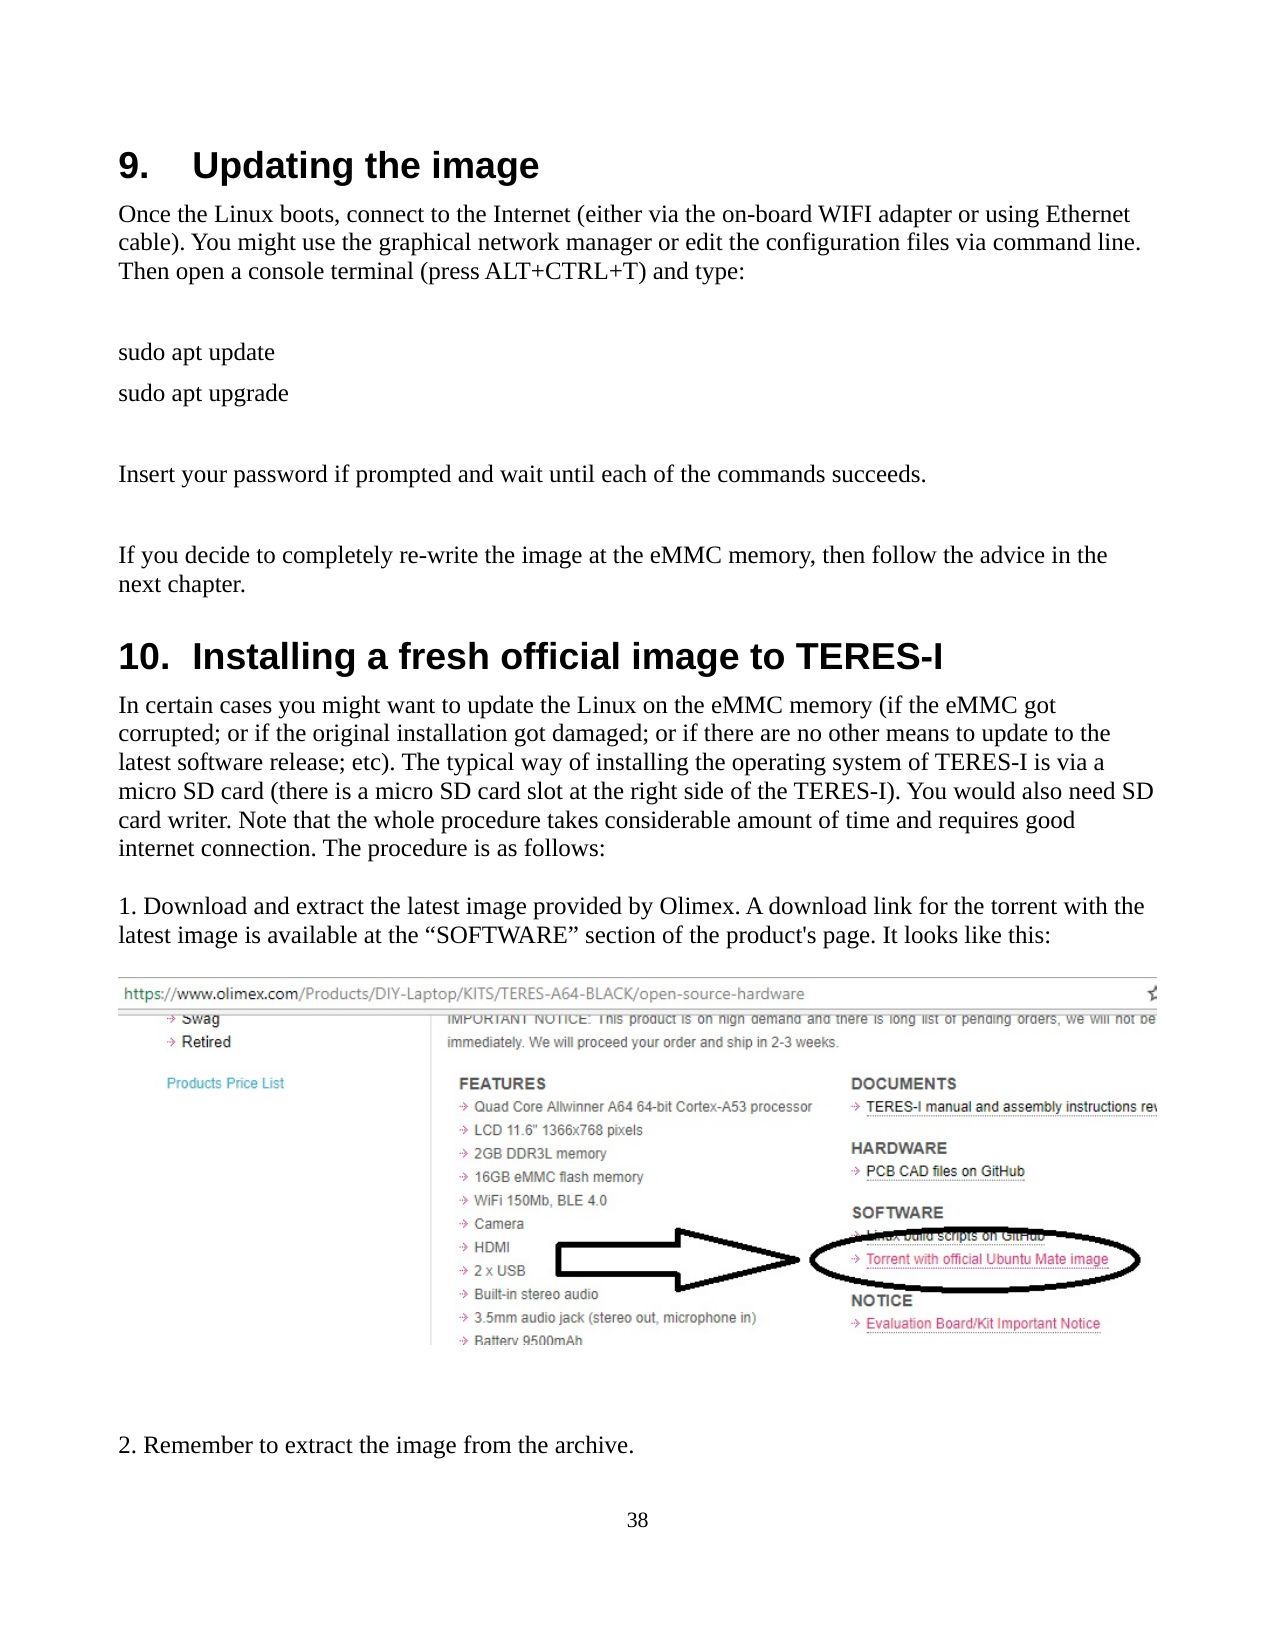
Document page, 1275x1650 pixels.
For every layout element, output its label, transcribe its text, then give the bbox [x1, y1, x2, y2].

text Once the Linux boots, connect to the Internet (either via the on-board WIFI adapter or using Ethernet cable). You might use the graphical network manager or edit the configuration files via command line. Then open a console terminal (press ALT+CTRL+T) and type: [118, 199, 1157, 285]
subtitle Updating the image [118, 143, 1157, 186]
text sudo apt upgrade [118, 378, 1157, 407]
text 2. Remember to extract the image from the archive. [118, 1430, 1157, 1459]
text sudo apt update [118, 337, 1157, 366]
text Insert your password if prompted and wait until each of the commands succeeds. [118, 459, 1157, 488]
subtitle Installing a fresh official image to TERES-I [118, 634, 1157, 677]
text In certain cases you might want to update the Linux on the eMMC memory (if the eMMC got corrupted; or if the original installation got damaged; or if there are no other means to update to the latest software release; etc). The typical way of installing the operating system of TERES-I is via a micro SD card (there is a micro SD card slot at the right side of the TERES-I). You would also need SD card writer. Note that the whole procedure takes considerable amount of time and requires good internet connection. The procedure is as follows: [118, 690, 1157, 862]
text 1. Download and extract the latest image provided by Olimex. A download link for the torrent with the latest image is available at the “SOFTWARE” section of the product's page. It looks like this: [118, 891, 1157, 948]
picture [118, 977, 1157, 1345]
text If you decide to completely re-write the image at the eMMC memory, then follow the advice in the next chapter. [118, 540, 1157, 597]
